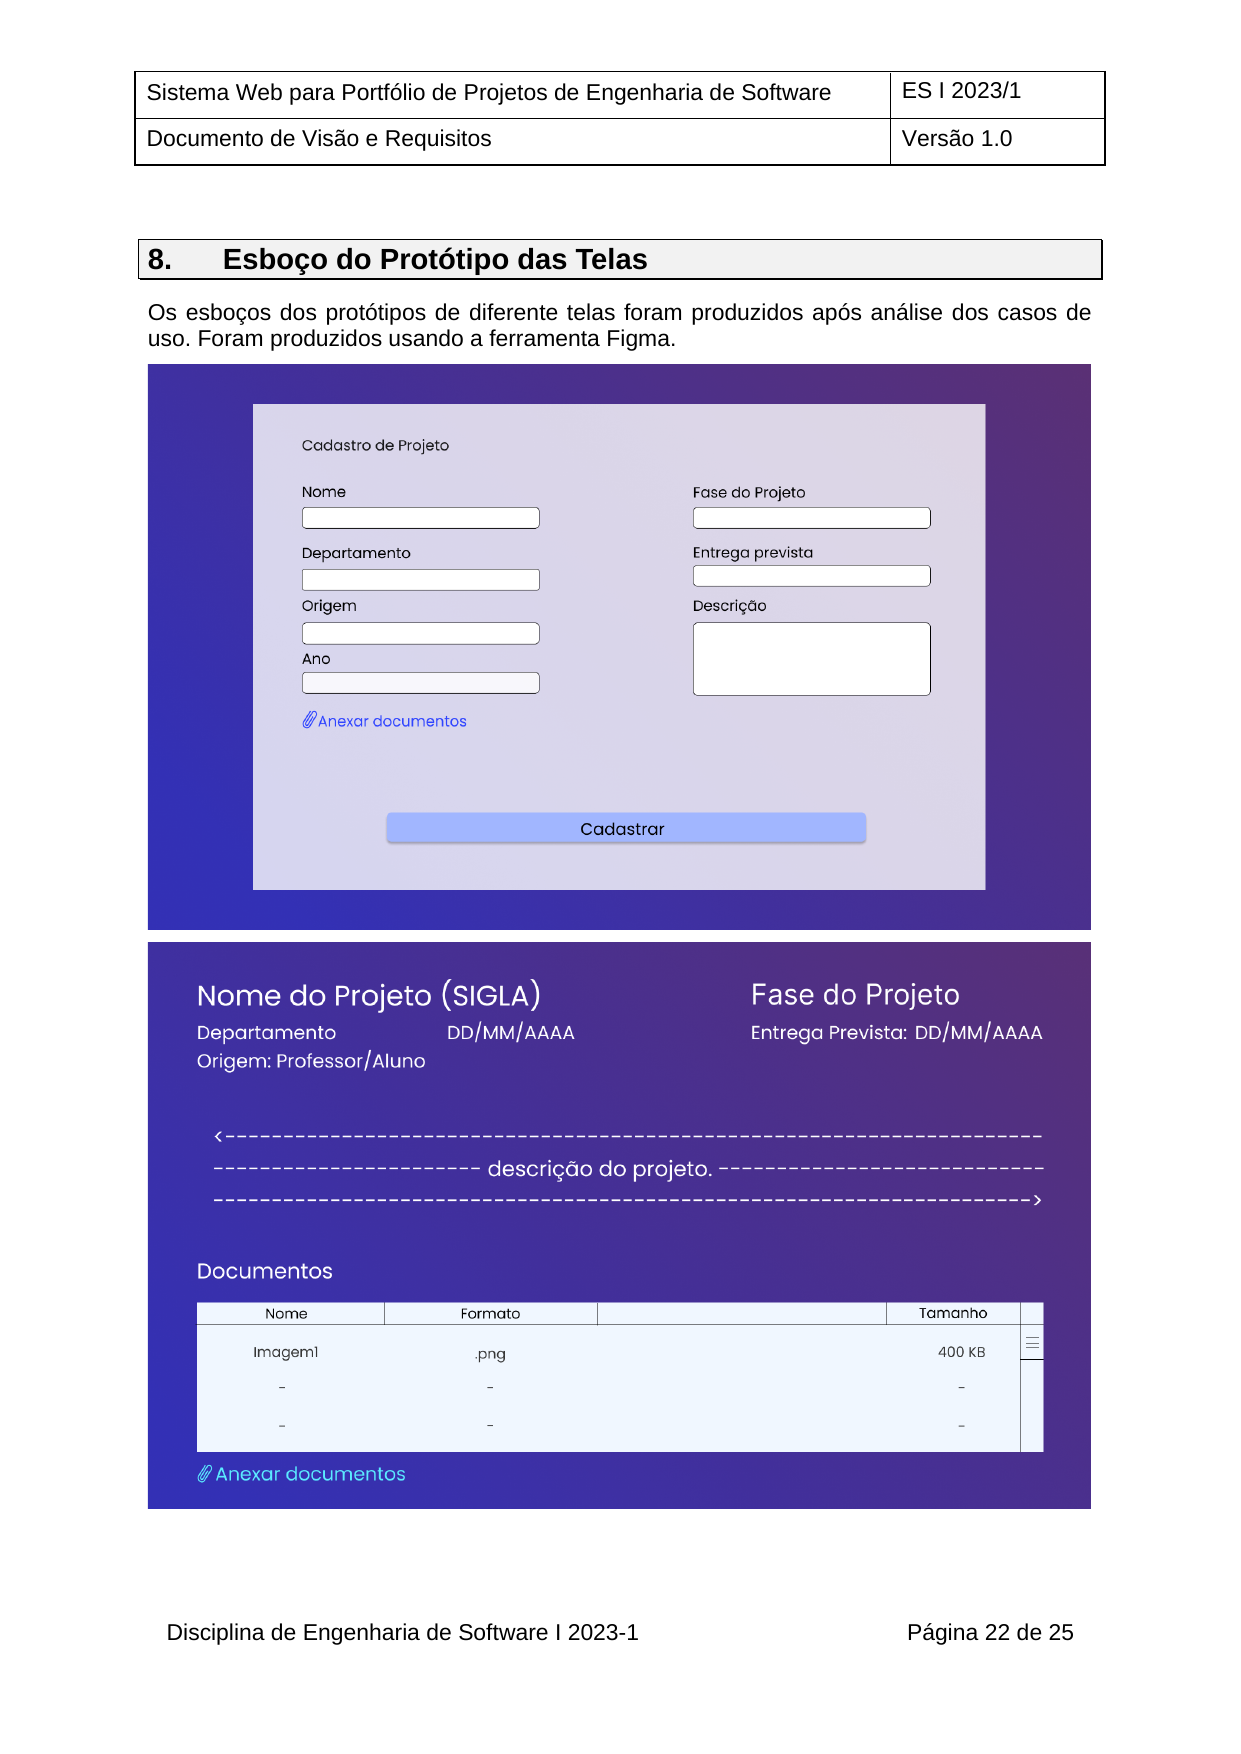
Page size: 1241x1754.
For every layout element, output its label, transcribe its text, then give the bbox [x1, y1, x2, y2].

picture [148, 943, 1091, 1509]
picture [148, 364, 1091, 930]
subtitle Esboço do Protótipo das Telas [139, 240, 1101, 278]
text Os esboços dos protótipos de diferente telas foram produzidos após análise dos casos de uso. Foram produzidos usando a ferramenta Figma. [148, 299, 1092, 352]
